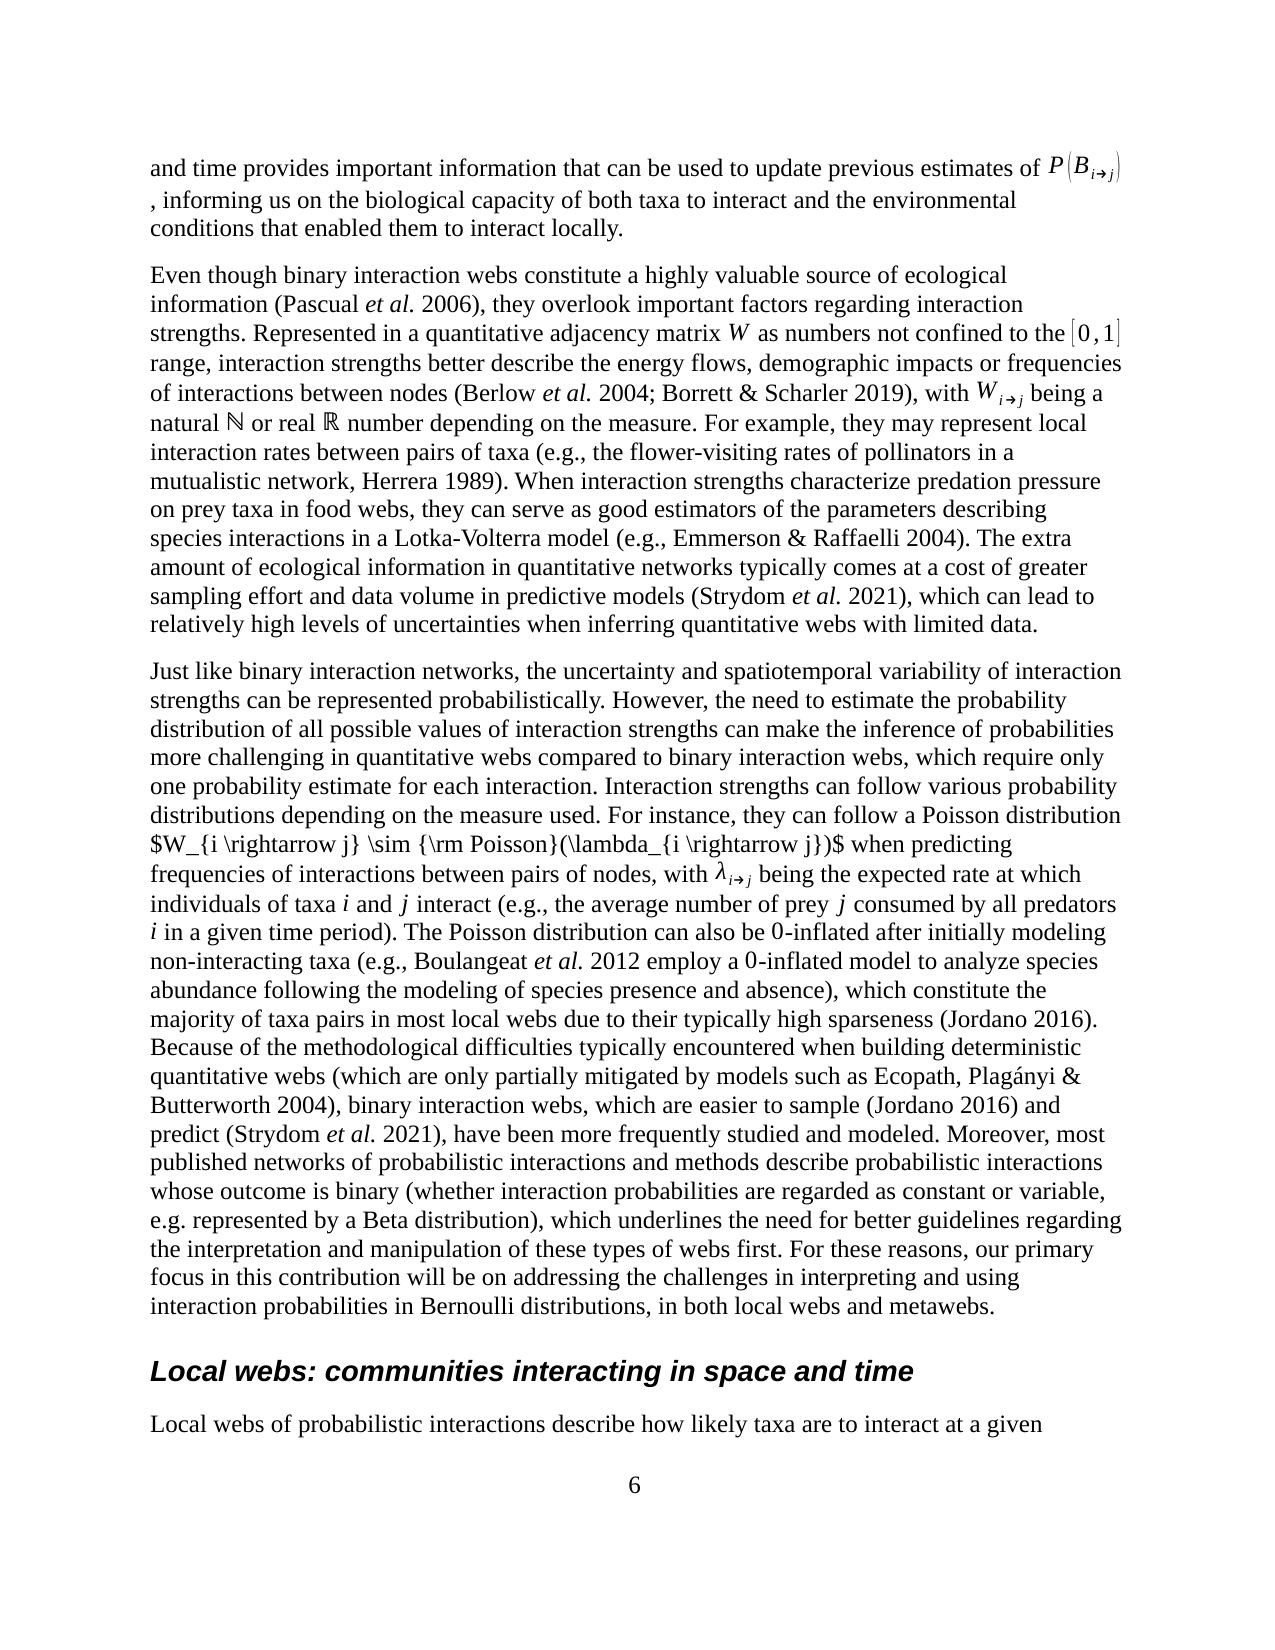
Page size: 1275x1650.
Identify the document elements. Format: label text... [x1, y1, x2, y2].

text Even though binary interaction webs constitute a highly valuable source of ecological information (Pascual et al. 2006), they overlook important factors regarding interaction strengths. Represented in a quantitative adjacency matrix as numbers not confined to the range, interaction strengths better describe the energy flows, demographic impacts or frequencies of interactions between nodes (Berlow et al. 2004; Borrett & Scharler 2019), with being a natural or real number depending on the measure. For example, they may represent local interaction rates between pairs of taxa (e.g., the flower-visiting rates of pollinators in a mutualistic network, Herrera 1989). When interaction strengths characterize predation pressure on prey taxa in food webs, they can serve as good estimators of the parameters describing species interactions in a Lotka-Volterra model (e.g., Emmerson & Raffaelli 2004). The extra amount of ecological information in quantitative networks typically comes at a cost of greater sampling effort and data volume in predictive models (Strydom et al. 2021), which can lead to relatively high levels of uncertainties when inferring quantitative webs with limited data. [150, 260, 1125, 638]
subtitle Local webs: communities interacting in space and time [150, 1354, 1125, 1387]
text Local webs of probabilistic interactions describe how likely taxa are to interact at a given [150, 1409, 1125, 1438]
text and time provides important information that can be used to update previous estimates of , informing us on the biological capacity of both taxa to interact and the environmental conditions that enabled them to interact locally. [150, 150, 1125, 242]
text Just like binary interaction networks, the uncertainty and spatiotemporal variability of interaction strengths can be represented probabilistically. However, the need to estimate the probability distribution of all possible values of interaction strengths can make the inference of probabilities more challenging in quantitative webs compared to binary interaction webs, which require only one probability estimate for each interaction. Interaction strengths can follow various probability distributions depending on the measure used. For instance, they can follow a Poisson distribution $W_{i \rightarrow j} \sim {\rm Poisson}(\lambda_{i \rightarrow j})$ when predicting frequencies of interactions between pairs of nodes, with being the expected rate at which individuals of taxa and interact (e.g., the average number of prey consumed by all predators in a given time period). The Poisson distribution can also be -inflated after initially modeling non-interacting taxa (e.g., Boulangeat et al. 2012 employ a -inflated model to analyze species abundance following the modeling of species presence and absence), which constitute the majority of taxa pairs in most local webs due to their typically high sparseness (Jordano 2016). Because of the methodological difficulties typically encountered when building deterministic quantitative webs (which are only partially mitigated by models such as Ecopath, Plagányi & Butterworth 2004), binary interaction webs, which are easier to sample (Jordano 2016) and predict (Strydom et al. 2021), have been more frequently studied and modeled. Moreover, most published networks of probabilistic interactions and methods describe probabilistic interactions whose outcome is binary (whether interaction probabilities are regarded as constant or variable, e.g. represented by a Beta distribution), which underlines the need for better guidelines regarding the interpretation and manipulation of these types of webs first. For these reasons, our primary focus in this contribution will be on addressing the challenges in interpreting and using interaction probabilities in Bernoulli distributions, in both local webs and metawebs. [150, 656, 1125, 1320]
